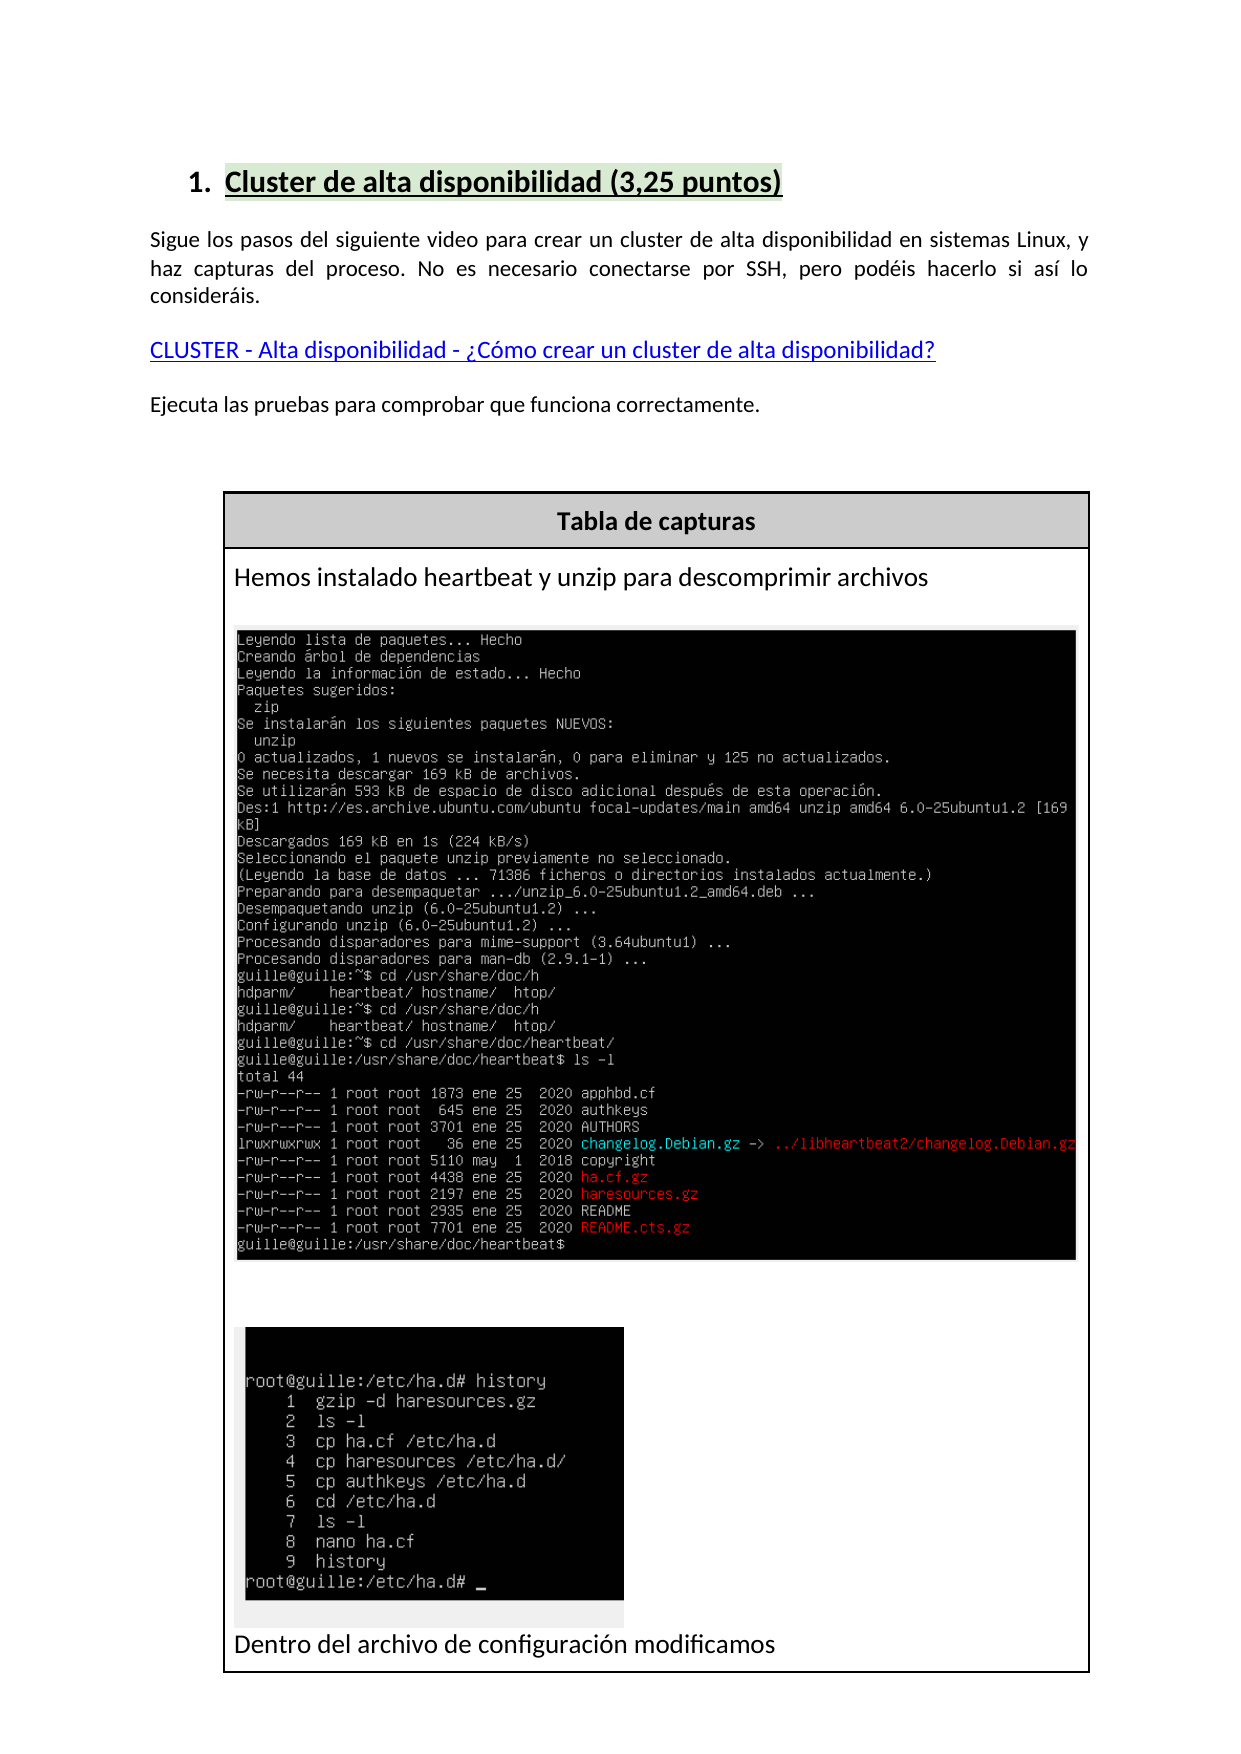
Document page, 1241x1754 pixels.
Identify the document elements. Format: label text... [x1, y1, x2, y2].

table_header Tabla de capturas [225, 494, 1088, 547]
text Sigue los pasos del siguiente video para crear un cluster de alta disponibilidad en sistemas Linux, y haz capturas del proceso. No es necesario conectarse por SSH, pero podéis hacerlo si así lo consideráis. [150, 226, 1090, 310]
list Cluster de alta disponibilidad (3,25 puntos) [187, 162, 1090, 201]
table_cell Hemos instalado heartbeat y unzip para descomprimir archivos Dentro del archivo de configuración modificamos Configuramos la maquina que será maestro y la que será esclavo identificándolas en los nodos (el primer nodo es maestro y el resto son esclavos) CONFIGURAMOS DE LA MISMA FORMA EL ESCLAVO (LOS NODOS EN EL MISMO ORDEN Y LO UNICO DISTINTO ES LA IP DEL SERVIDOR EN UNICAST) configuramos el archivo authkeys en el maestro EL ESCLAVO ES IGUAL En el esclavo igual Funcionan los servicios: [225, 549, 1088, 1671]
picture [233, 1327, 624, 1628]
text Ejecuta las pruebas para comprobar que funciona correctamente. [150, 390, 1090, 418]
text CLUSTER - Alta disponibilidad - ¿Cómo crear un cluster de alta disponibilidad? [150, 335, 1090, 365]
picture [233, 625, 1079, 1262]
